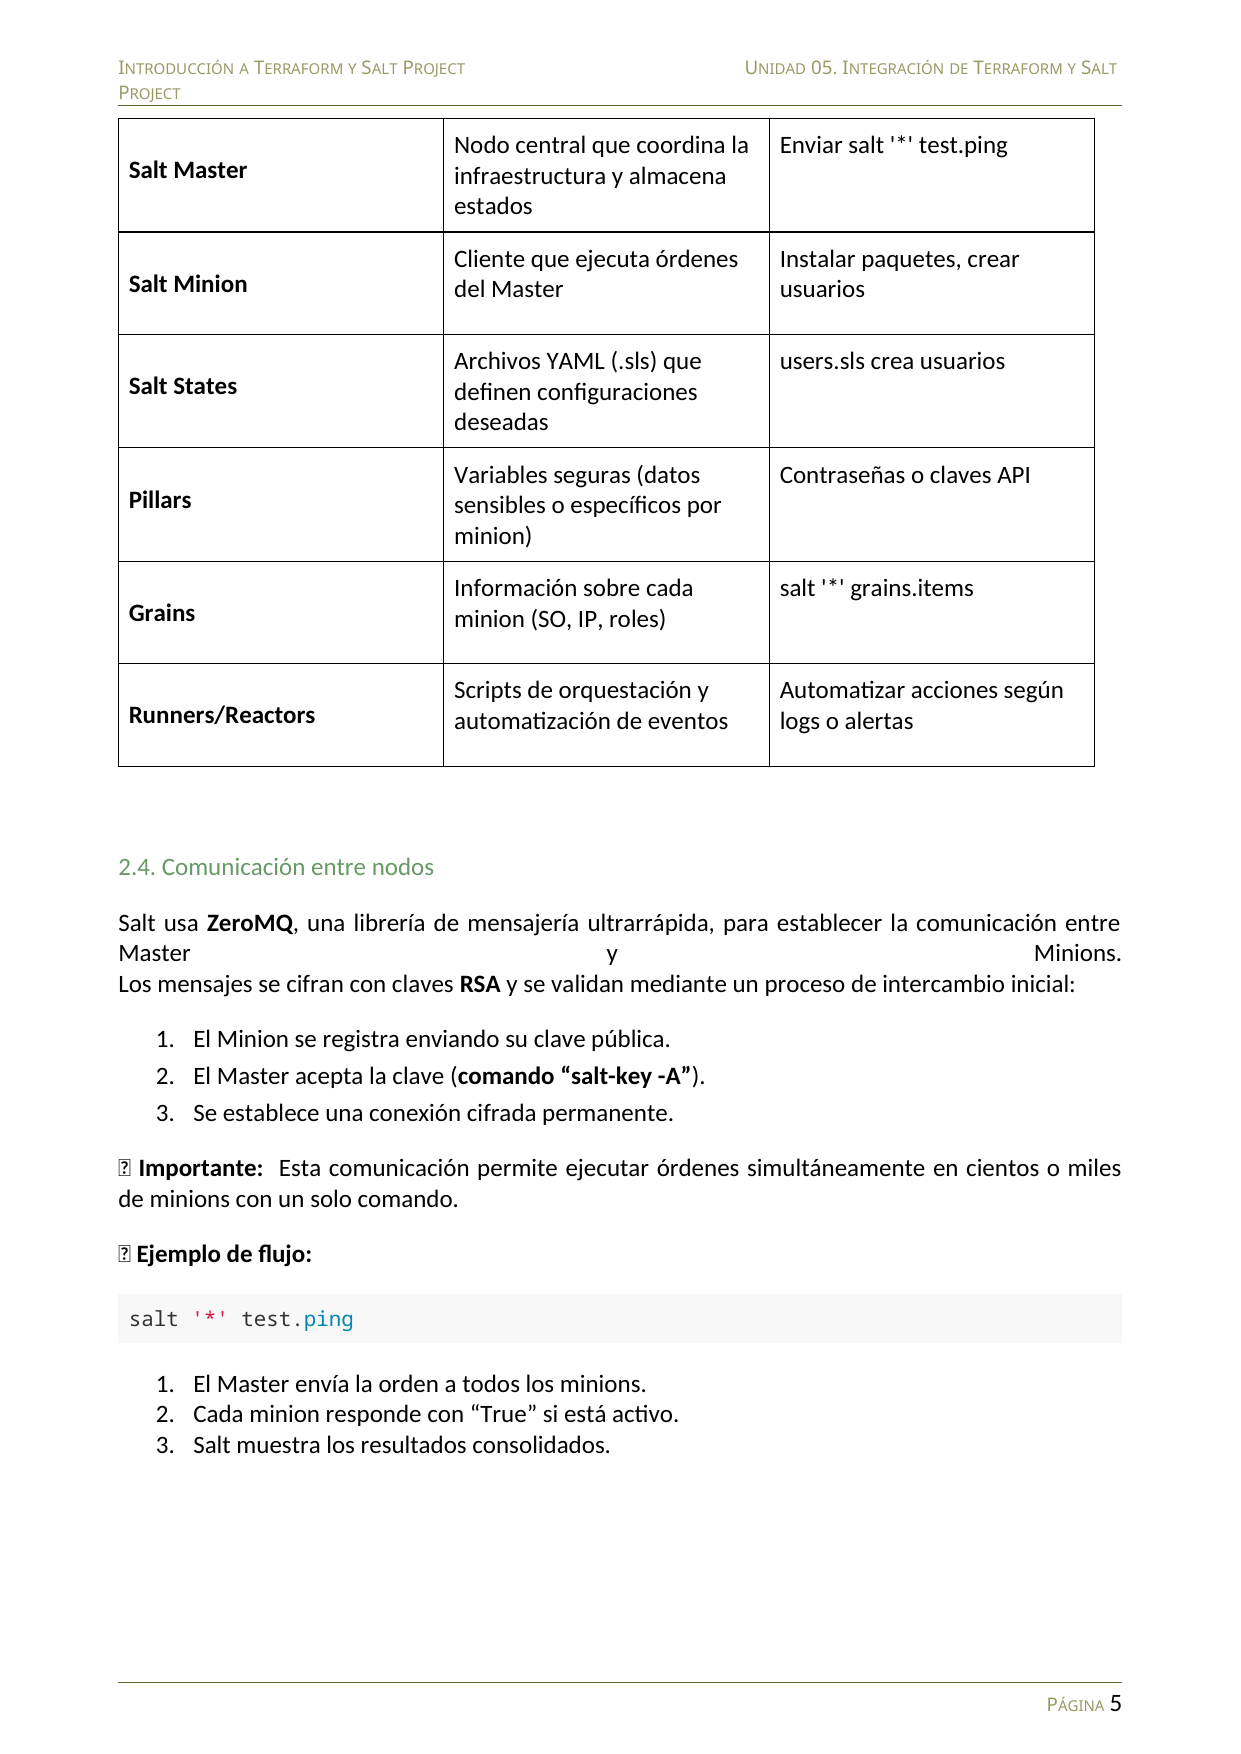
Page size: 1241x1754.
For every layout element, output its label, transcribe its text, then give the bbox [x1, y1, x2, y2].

table_cell Variables seguras (datos sensibles o específicos por minion) [444, 448, 769, 561]
table_cell Enviar salt '*' test.ping [770, 119, 1094, 231]
table_cell Pillars [119, 448, 443, 561]
table_cell Instalar paquetes, crear usuarios [770, 233, 1094, 334]
text Salt usa ZeroMQ, una librería de mensajería ultrarrápida, para establecer la comunicación entre Master y Minions. Los mensajes se cifran con claves RSA y se validan mediante un proceso de intercambio inicial: [118, 907, 1122, 998]
table_cell Contraseñas o claves API [770, 448, 1094, 561]
table_cell Cliente que ejecuta órdenes del Master [444, 233, 769, 334]
table_cell Grains [119, 562, 443, 663]
list Cada minion responde con “True” si está activo. [156, 1399, 1122, 1429]
table_cell users.sls crea usuarios [770, 335, 1094, 447]
table_cell Información sobre cada minion (SO, IP, roles) [444, 562, 769, 663]
table_cell Automatizar acciones según logs o alertas [770, 664, 1094, 766]
table_header salt '*' test.ping [118, 1294, 1122, 1343]
table_cell salt '*' grains.items [770, 562, 1094, 663]
subtitle 2.4. Comunicación entre nodos [118, 851, 1122, 882]
table_cell Runners/Reactors [119, 664, 443, 766]
table_cell Nodo central que coordina la infraestructura y almacena estados [444, 119, 769, 231]
table_cell Salt States [119, 335, 443, 447]
table_cell Scripts de orquestación y automatización de eventos [444, 664, 769, 766]
list El Minion se registra enviando su clave pública. [156, 1023, 1122, 1054]
list Se establece una conexión cifrada permanente. [156, 1097, 1122, 1127]
list El Master acepta la clave (comando “salt-key -A”). [156, 1060, 1122, 1090]
table_cell Archivos YAML (.sls) que definen configuraciones deseadas [444, 335, 769, 447]
table_cell Salt Master [119, 119, 443, 231]
text 📖 Importante: Esta comunicación permite ejecutar órdenes simultáneamente en cientos o miles de minions con un solo comando. [118, 1152, 1122, 1213]
text 💬 Ejemplo de flujo: [118, 1238, 1122, 1269]
list Salt muestra los resultados consolidados. [156, 1429, 1122, 1460]
list El Master envía la orden a todos los minions. [156, 1368, 1122, 1399]
table_cell Salt Minion [119, 233, 443, 334]
